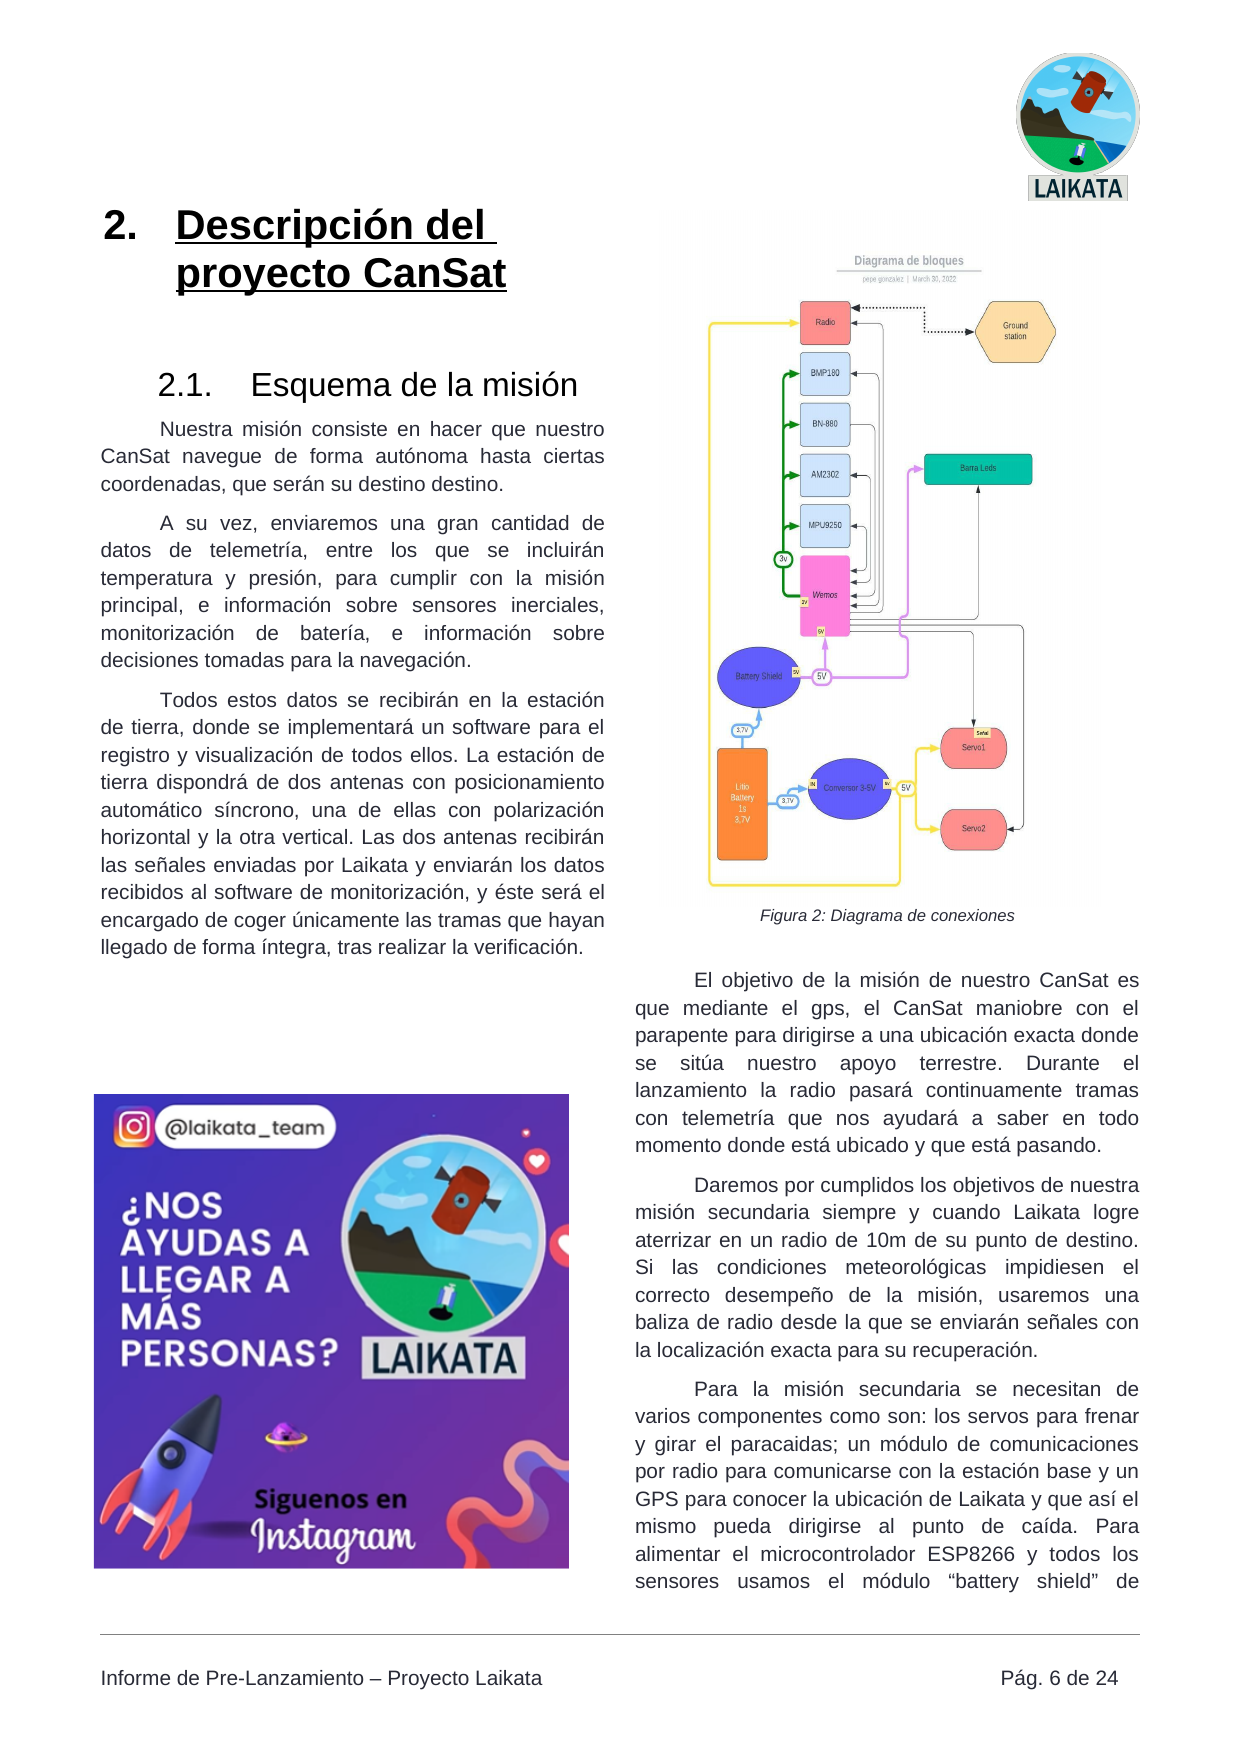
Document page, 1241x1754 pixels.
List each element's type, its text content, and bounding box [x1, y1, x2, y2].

picture [93, 1094, 569, 1572]
text El objetivo de la misión de nuestro CanSat es que mediante el gps, el CanSat maniobre con el parapente para dirigirse a una ubicación exacta donde se sitúa nuestro apoyo terrestre. Durante el lanzamiento la radio pasará continuamente tramas con telemetría que nos ayudará a saber en todo momento donde está ubicado y que está pasando. [635, 968, 1140, 1157]
subtitle Esquema de la misión [213, 366, 605, 404]
picture [1016, 53, 1140, 201]
text Todos estos datos se recibirán en la estación de tierra, donde se implementará un software para el registro y visualización de todos ellos. La estación de tierra dispondrá de dos antenas con posicionamiento automático síncrono, una de ellas con polarización horizontal y la otra vertical. Las dos antenas recibirán las señales enviadas por Laikata y enviarán los datos recibidos al software de monitorización, y éste será el encargado de coger únicamente las tramas que hayan llegado de forma íntegra, tras realizar la verificación. [100, 687, 605, 959]
text Daremos por cumplidos los objetivos de nuestra misión secundaria siempre y cuando Laikata logre aterrizar en un radio de 10m de su punto de destino. Si las condiciones meteorológicas impidiesen el correcto desempeño de la misión, usaremos una baliza de radio desde la que se enviarán señales con la localización exacta para su recuperación. [635, 1172, 1140, 1361]
text Figura 2: Diagrama de conexiones [636, 201, 1138, 925]
subtitle Descripción del proyecto CanSat [138, 201, 605, 296]
text Para la misión secundaria se necesitan de varios componentes como son: los servos para frenar y girar el paracaidas; un módulo de comunicaciones por radio para comunicarse con la estación base y un GPS para conocer la ubicación de Laikata y que así el mismo pueda dirigirse al punto de caída. Para alimentar el microcontrolador ESP8266 y todos los sensores usamos el módulo “battery shield” de [635, 1377, 1140, 1593]
text A su vez, enviaremos una gran cantidad de datos de telemetría, entre los que se incluirán temperatura y presión, para cumplir con la misión principal, e información sobre sensores inerciales, monitorización de batería, e información sobre decisiones tomadas para la navegación. [100, 511, 605, 672]
picture [659, 210, 1101, 907]
text Nuestra misión consiste en hacer que nuestro CanSat navegue de forma autónoma hasta ciertas coordenadas, que serán su destino destino. [100, 416, 605, 495]
